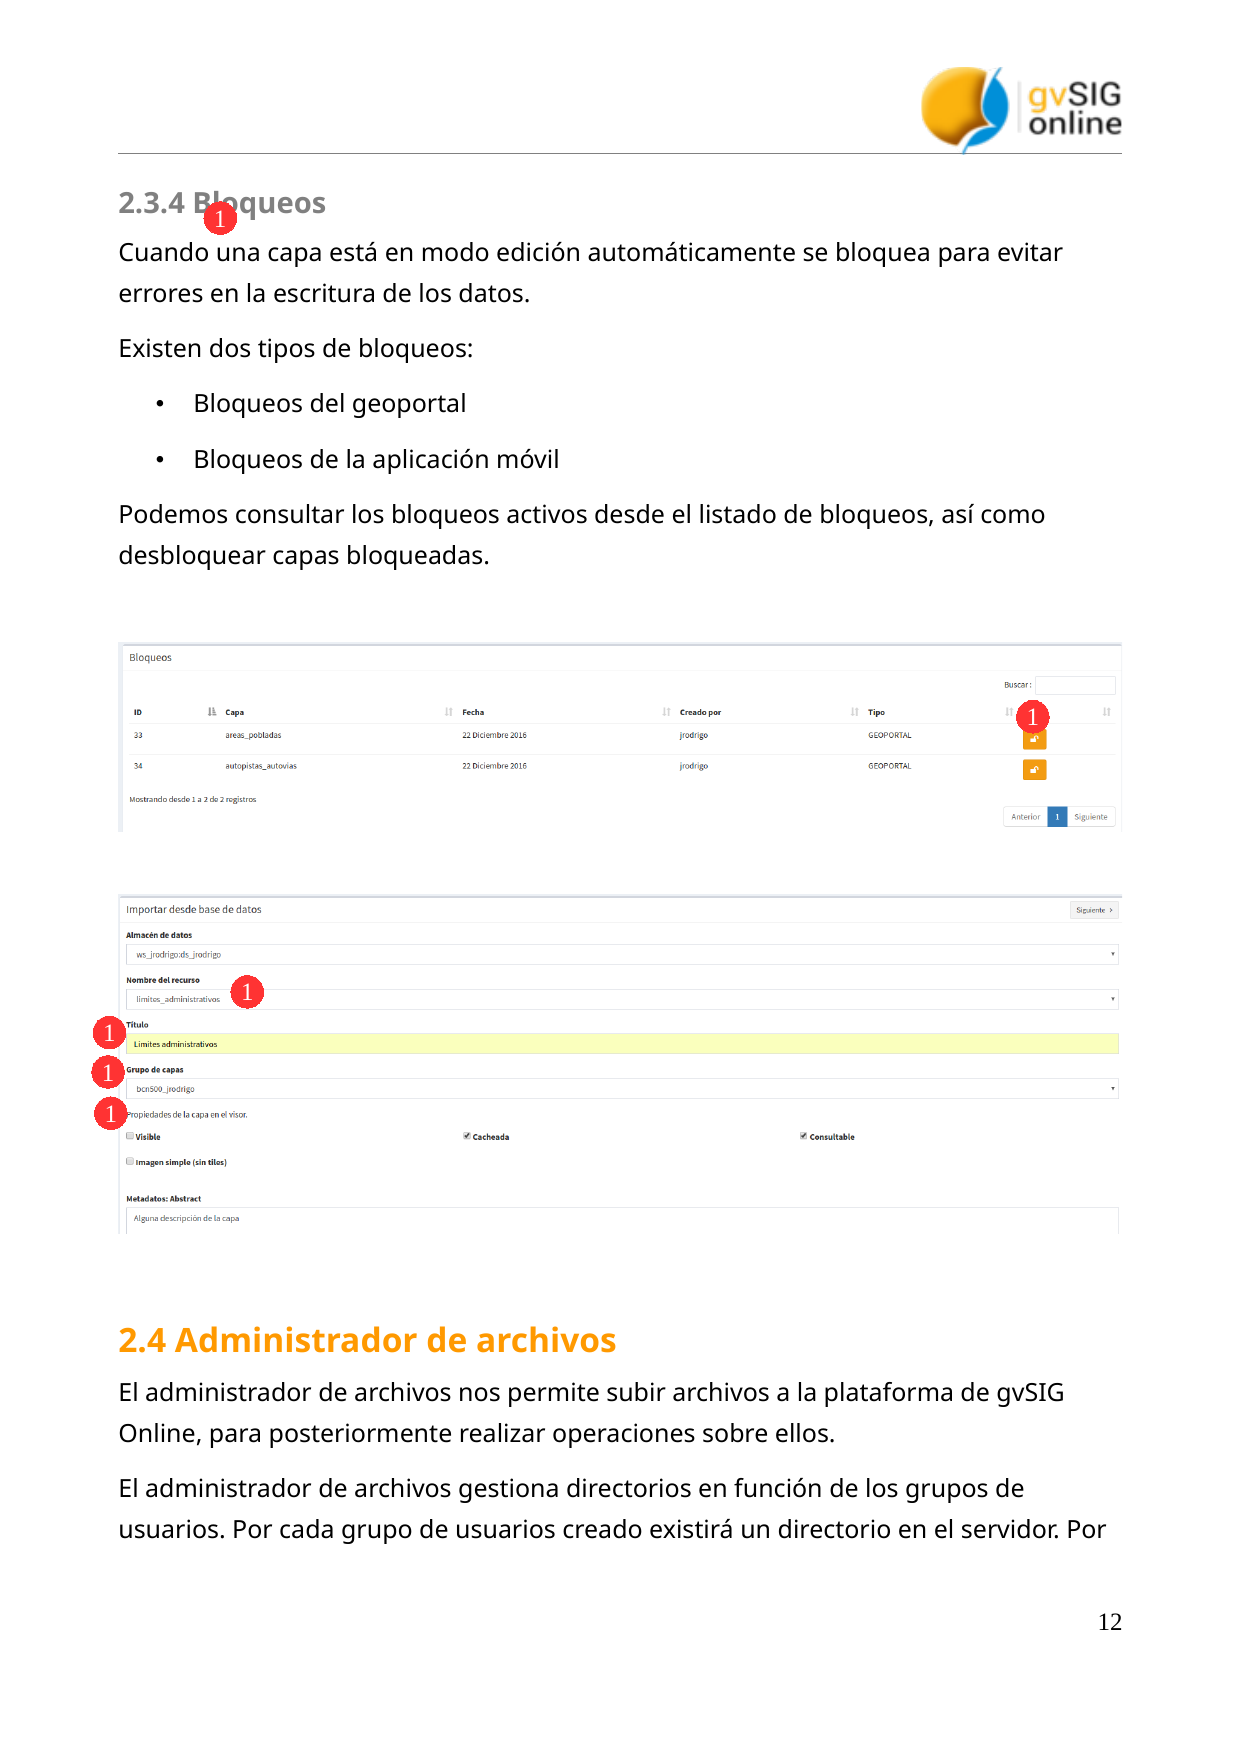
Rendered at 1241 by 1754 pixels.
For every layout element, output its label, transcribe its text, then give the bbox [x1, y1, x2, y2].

text Existen dos tipos de bloqueos: [118, 331, 1122, 365]
picture [118, 642, 1123, 832]
list Bloqueos de la aplicación móvil [156, 442, 1122, 476]
subtitle 2.3.4 Bloqueos [118, 182, 1122, 222]
subtitle 2.4 Administrador de archivos [118, 1316, 1122, 1362]
picture [118, 894, 1123, 1234]
text El administrador de archivos nos permite subir archivos a la plataforma de gvSIG Online, para posteriormente realizar operaciones sobre ellos. [118, 1375, 1122, 1449]
picture [921, 67, 1122, 155]
text Podemos consultar los bloqueos activos desde el listado de bloqueos, así como desbloquear capas bloqueadas. [118, 497, 1122, 572]
text Cuando una capa está en modo edición automáticamente se bloquea para evitar errores en la escritura de los datos. [118, 234, 1122, 309]
text El administrador de archivos gestiona directorios en función de los grupos de usuarios. Por cada grupo de usuarios creado existirá un directorio en el servidor. Por [118, 1471, 1122, 1546]
list Bloqueos del geoportal [156, 386, 1122, 420]
